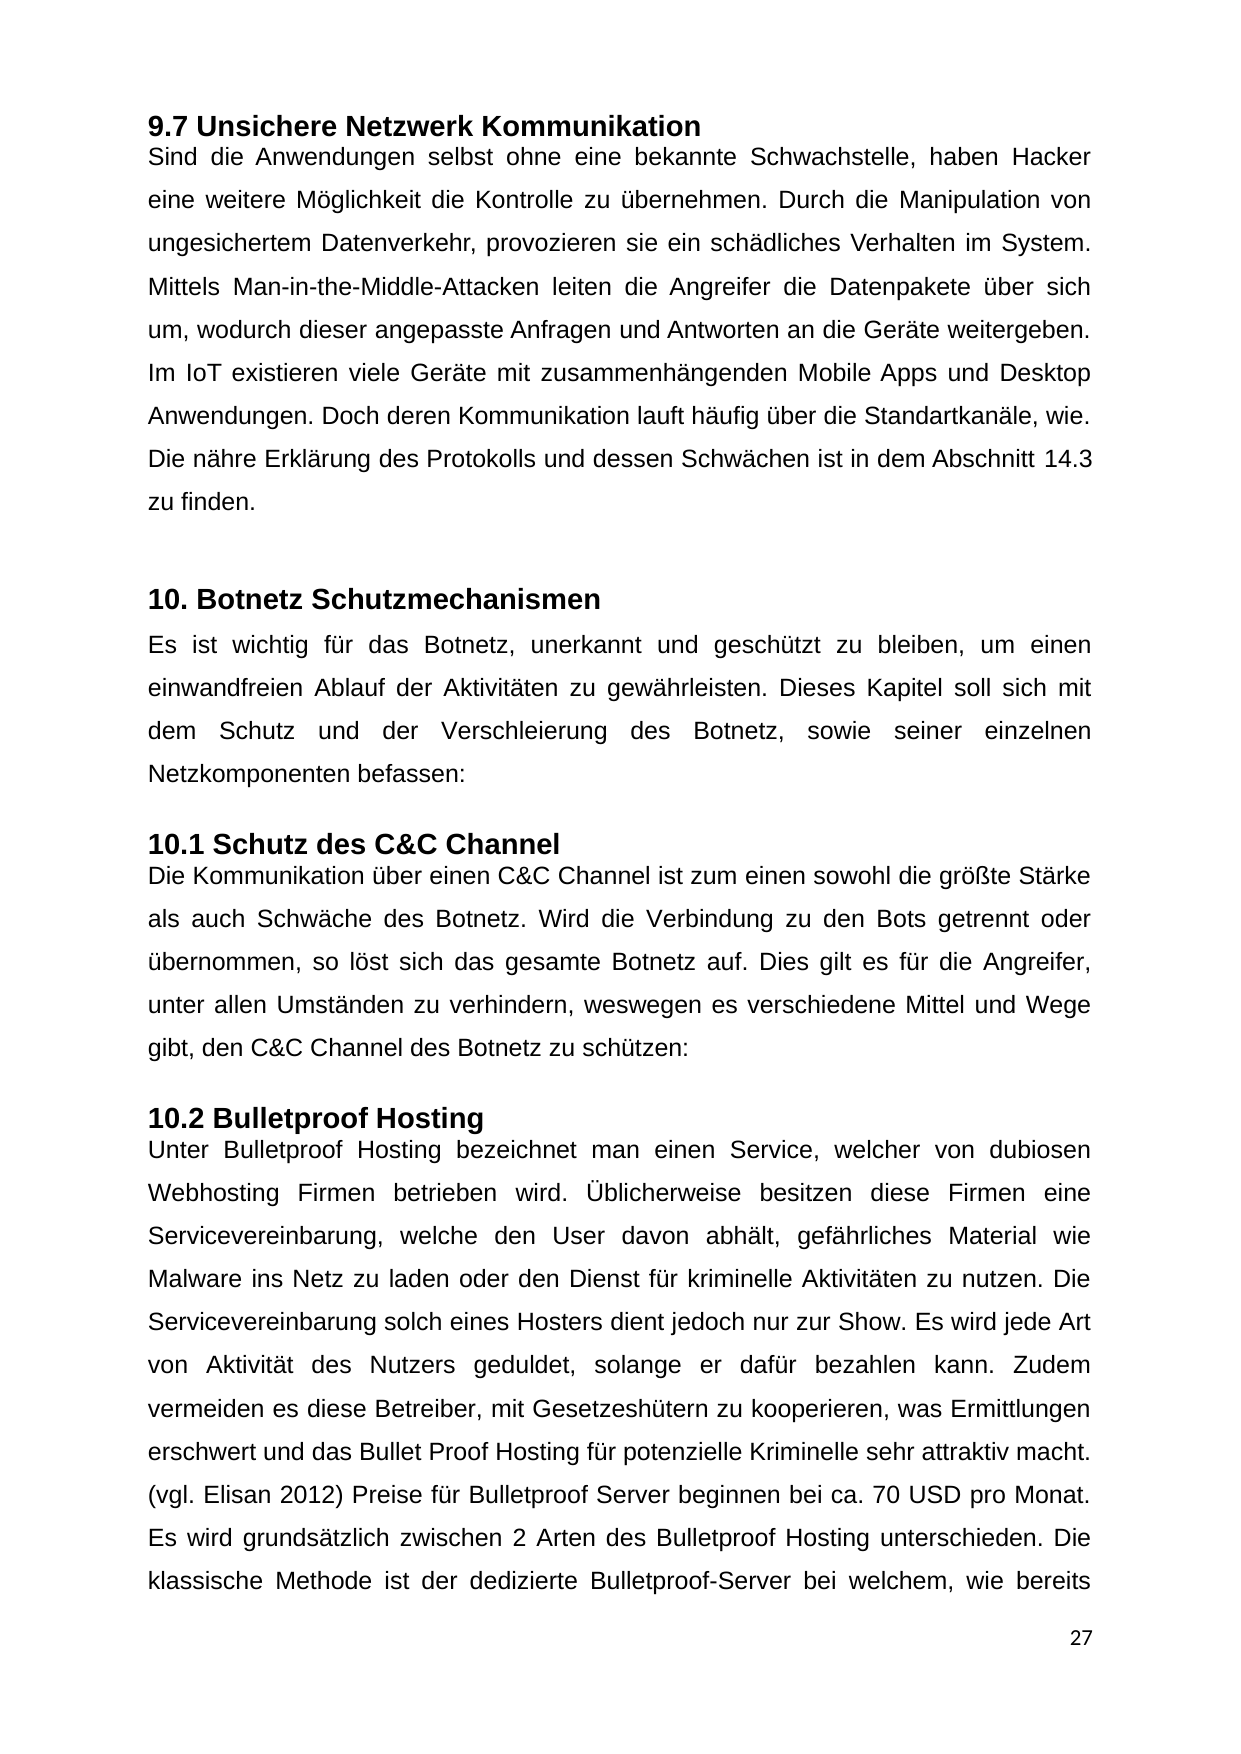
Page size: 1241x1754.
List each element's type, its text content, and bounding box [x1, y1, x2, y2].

text Es ist wichtig für das Botnetz, unerkannt und geschützt zu bleiben, um einen einwandfreien Ablauf der Aktivitäten zu gewährleisten. Dieses Kapitel soll sich mit dem Schutz und der Verschleierung des Botnetz, sowie seiner einzelnen Netzkomponenten befassen: [148, 629, 1093, 788]
subtitle 9.7 Unsichere Netzwerk Kommunikation [148, 75, 1093, 142]
subtitle 10.2 Bulletproof Hosting [148, 1101, 1093, 1135]
text Unter Bulletproof Hosting bezeichnet man einen Service, welcher von dubiosen Webhosting Firmen betrieben wird. Üblicherweise besitzen diese Firmen eine Servicevereinbarung, welche den User davon abhält, gefährliches Material wie Malware ins Netz zu laden oder den Dienst für kriminelle Aktivitäten zu nutzen. Die Servicevereinbarung solch eines Hosters dient jedoch nur zur Show. Es wird jede Art von Aktivität des Nutzers geduldet, solange er dafür bezahlen kann. Zudem vermeiden es diese Betreiber, mit Gesetzeshütern zu kooperieren, was Ermittlungen erschwert und das Bullet Proof Hosting für potenzielle Kriminelle sehr attraktiv macht. (vgl. Elisan 2012) Preise für Bulletproof Server beginnen bei ca. 70 USD pro Monat. Es wird grundsätzlich zwischen 2 Arten des Bulletproof Hosting unterschieden. Die klassische Methode ist der dedizierte Bulletproof-Server bei welchem, wie bereits [148, 1135, 1093, 1595]
subtitle 10.1 Schutz des C&C Channel [148, 827, 1093, 861]
text Sind die Anwendungen selbst ohne eine bekannte Schwachstelle, haben Hacker eine weitere Möglichkeit die Kontrolle zu übernehmen. Durch die Manipulation von ungesichertem Datenverkehr, provozieren sie ein schädliches Verhalten im System. Mittels Man-in-the-Middle-Attacken leiten die Angreifer die Datenpakete über sich um, wodurch dieser angepasste Anfragen und Antworten an die Geräte weitergeben. Im IoT existieren viele Geräte mit zusammenhängenden Mobile Apps und Desktop Anwendungen. Doch deren Kommunikation lauft häufig über die Standartkanäle, wie. Die nähre Erklärung des Protokolls und dessen Schwächen ist in dem Abschnitt 14.3 zu finden. [148, 142, 1093, 516]
subtitle 10. Botnetz Schutzmechanismen [148, 582, 1093, 616]
text Die Kommunikation über einen C&C Channel ist zum einen sowohl die größte Stärke als auch Schwäche des Botnetz. Wird die Verbindung zu den Bots getrennt oder übernommen, so löst sich das gesamte Botnetz auf. Dies gilt es für die Angreifer, unter allen Umständen zu verhindern, weswegen es verschiedene Mittel und Wege gibt, den C&C Channel des Botnetz zu schützen: [148, 861, 1093, 1062]
